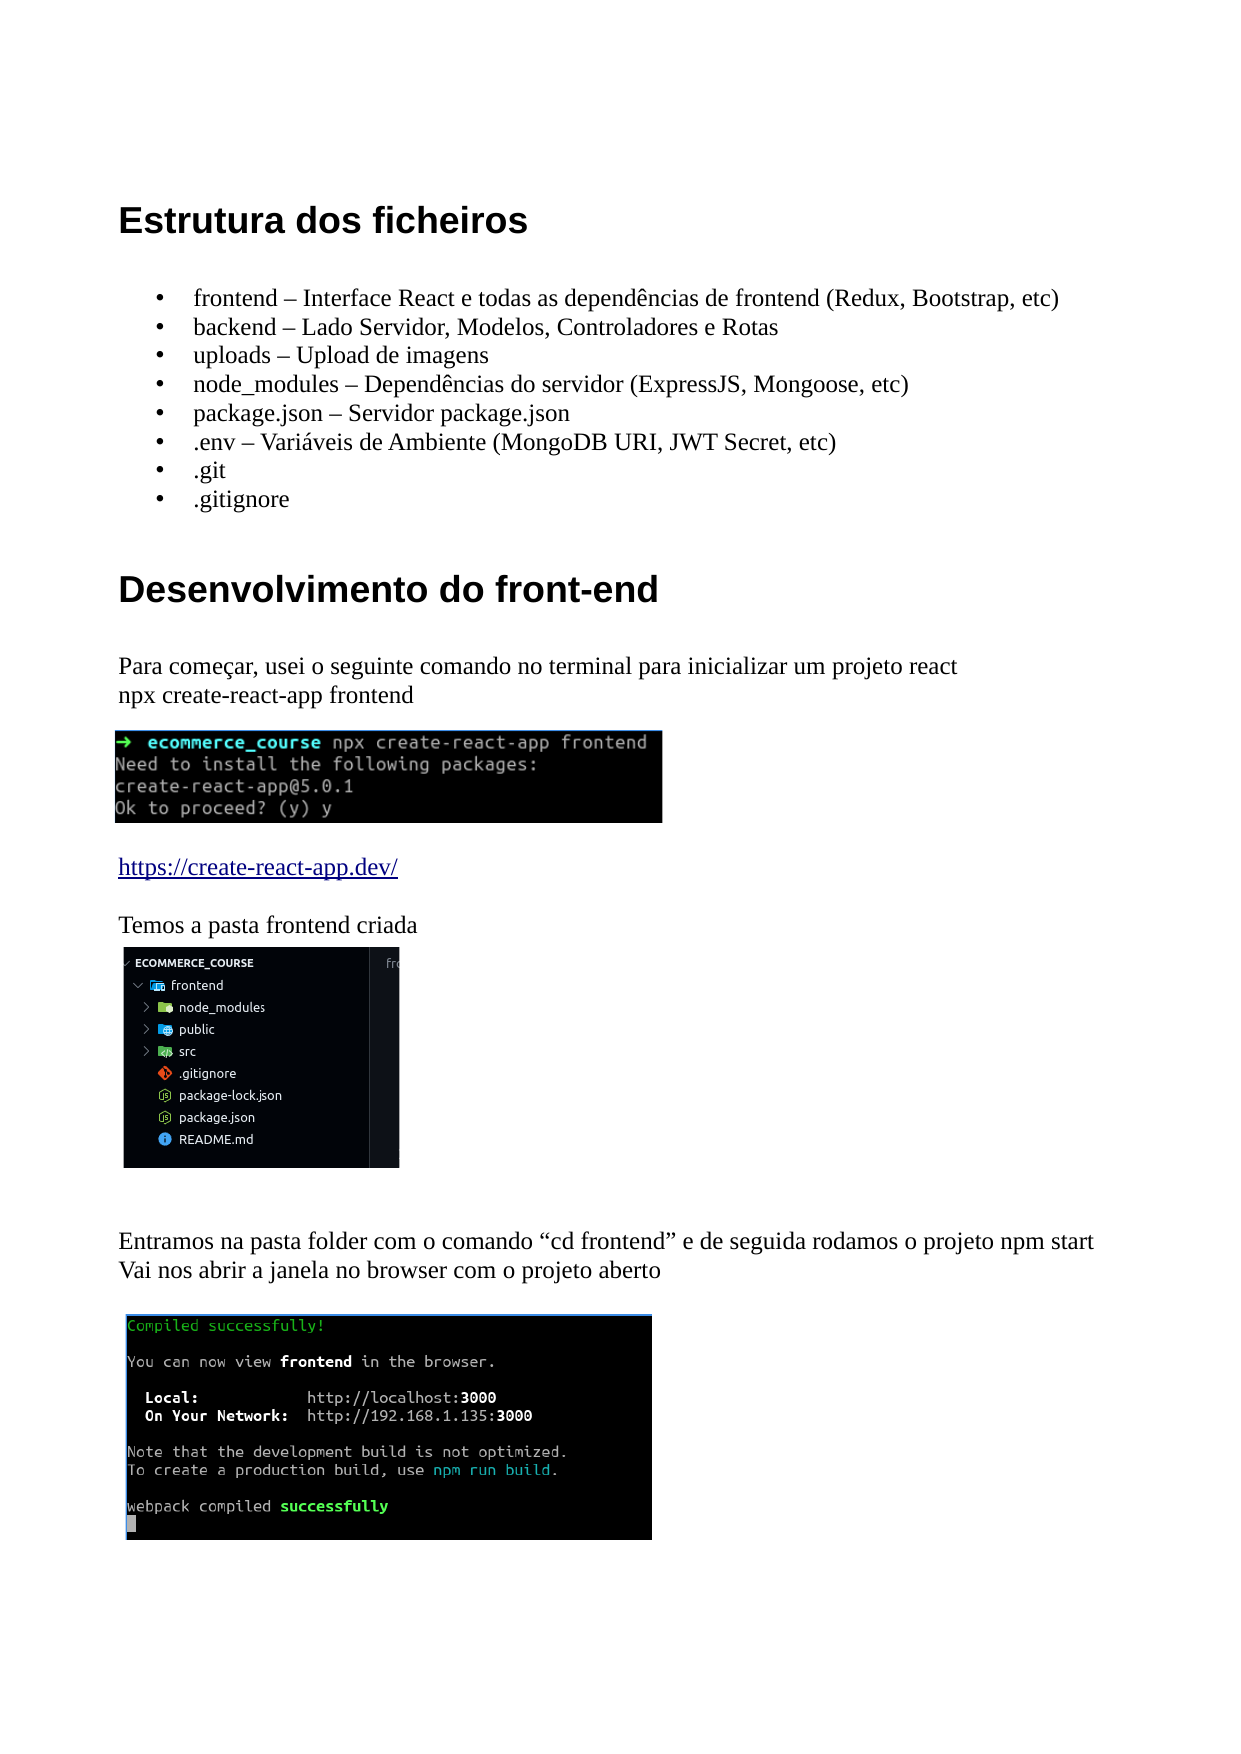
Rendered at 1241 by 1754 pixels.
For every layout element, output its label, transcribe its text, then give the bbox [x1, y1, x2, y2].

picture [114, 730, 663, 823]
text Temos a pasta frontend criada [118, 910, 1122, 939]
list .gitignore [156, 484, 1122, 513]
list frontend – Interface React e todas as dependências de frontend (Redux, Bootstrap, etc) [156, 283, 1122, 312]
list node_modules – Dependências do servidor (ExpressJS, Mongoose, etc) [156, 369, 1122, 398]
list .git [156, 456, 1122, 484]
text Para começar, usei o seguinte comando no terminal para inicializar um projeto react [118, 651, 1122, 680]
subtitle Desenvolvimento do front-end [118, 567, 1122, 610]
text https://create-react-app.dev/ [118, 852, 1122, 881]
picture [125, 1314, 652, 1540]
list backend – Lado Servidor, Modelos, Controladores e Rotas [156, 312, 1122, 341]
subtitle Estrutura dos ficheiros [118, 199, 1122, 242]
list uploads – Upload de imagens [156, 341, 1122, 369]
list package.json – Servidor package.json [156, 398, 1122, 427]
text Entramos na pasta folder com o comando “cd frontend” e de seguida rodamos o projeto npm start [118, 1226, 1122, 1255]
list .env – Variáveis de Ambiente (MongoDB URI, JWT Secret, etc) [156, 427, 1122, 456]
text Vai nos abrir a janela no browser com o projeto aberto [118, 1255, 1122, 1284]
picture [123, 947, 400, 1168]
text npx create-react-app frontend [118, 680, 1122, 709]
